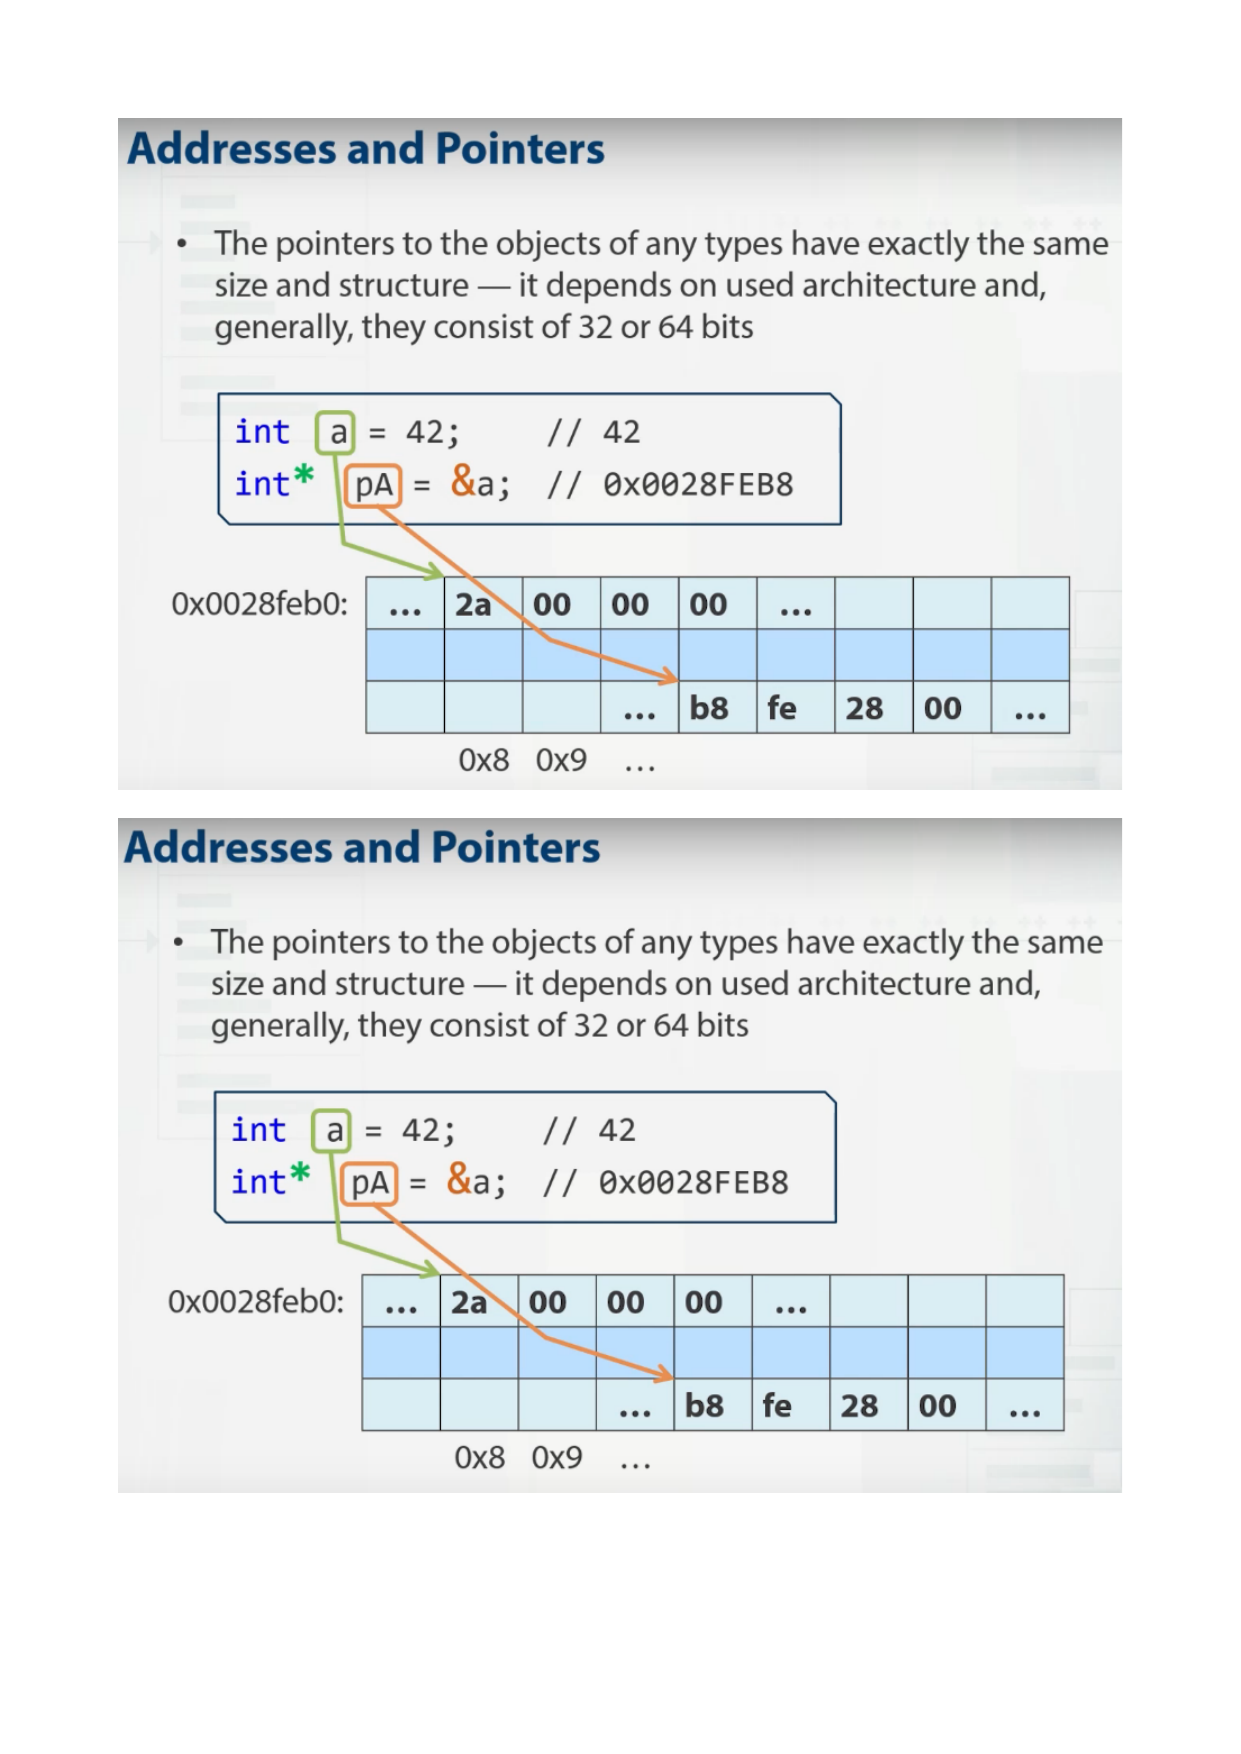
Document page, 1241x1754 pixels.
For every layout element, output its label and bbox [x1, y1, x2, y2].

picture [118, 118, 1123, 790]
picture [118, 818, 1123, 1493]
